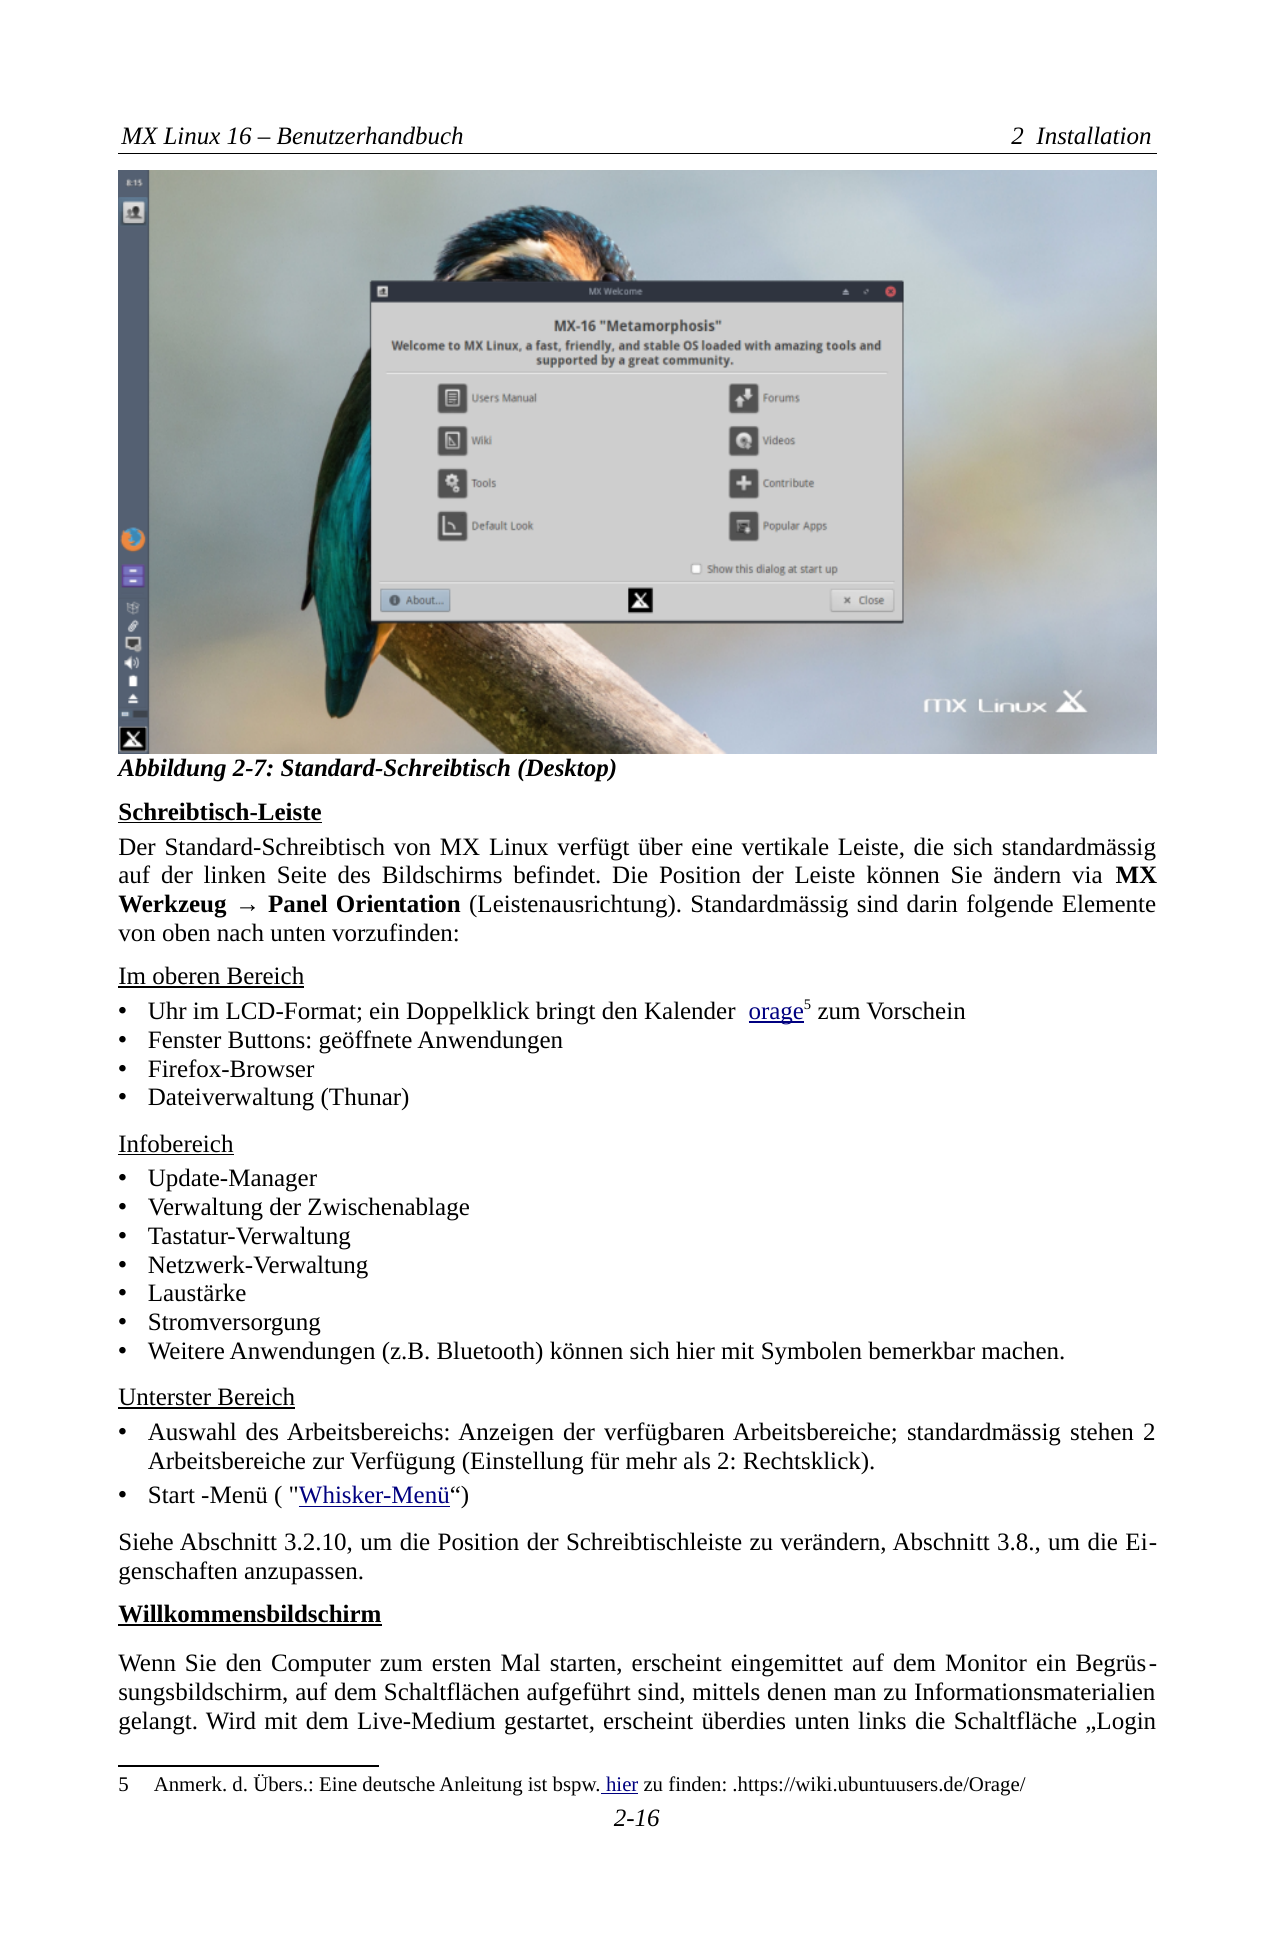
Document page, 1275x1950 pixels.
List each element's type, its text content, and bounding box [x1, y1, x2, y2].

list Update-Manager [118, 1163, 1157, 1192]
text Schreibtisch-Leiste [118, 797, 1157, 826]
picture [118, 170, 1157, 754]
list Stromversorgung [118, 1307, 1157, 1336]
list Start -Menü ( "Whisker-Menü“) [118, 1481, 1157, 1509]
text Siehe Abschnitt 3.2.10, um die Position der Schreibtischleiste zu verändern, Abschnitt 3.8., um die Ei­gen­schaften anzupassen. [118, 1527, 1157, 1584]
list Auswahl des Arbeitsbereichs: Anzeigen der verfügbaren Arbeitsbereiche; standardmässig stehen 2 Ar­beits­bereiche zur Verfügung (Einstellung für mehr als 2: Rechtsklick). [118, 1417, 1157, 1475]
text Willkommensbildschirm [118, 1599, 1157, 1628]
list Laustärke [118, 1278, 1157, 1307]
list Tastatur-Verwaltung [118, 1221, 1157, 1250]
list Fenster Buttons: geöffnete Anwendungen [118, 1025, 1157, 1054]
text Abbildung 2-7: Standard-Schreibtisch (Desktop) [118, 754, 1157, 782]
list Anmerk. d. Übers.: Eine deutsche Anleitung ist bspw. hier zu finden: .https://wiki.ubuntuusers.de/Orage/ [118, 1772, 1157, 1796]
list Dateiverwaltung (Thunar) [118, 1082, 1157, 1111]
list Uhr im LCD-Format; ein Doppelklick bringt den Kalender orage zum Vorschein [118, 996, 1157, 1025]
text Im oberen Bereich [118, 961, 1157, 990]
text Unterster Bereich [118, 1382, 1157, 1411]
list Netzwerk-Verwaltung [118, 1250, 1157, 1278]
text Der Standard-Schreibtisch von MX Linux verfügt über eine vertikale Leiste, die sich standardmässig auf der linken Seite des Bildschirms befindet. Die Position der Leiste können Sie ändern via MX Werk­zeug → Panel Orientation (Leistenausrichtung). Standardmässig sind darin folgende Elemente von oben nach unten vorzufinden: [118, 832, 1157, 947]
list Weitere Anwendungen (z.B. Bluetooth) können sich hier mit Symbolen bemerkbar machen. [118, 1336, 1157, 1365]
list Firefox-Browser [118, 1054, 1157, 1082]
text Wenn Sie den Computer zum ersten Mal starten, erscheint eingemittet auf dem Monitor ein Begrüs­sungs­bildschirm, auf dem Schaltflächen aufgeführt sind, mittels denen man zu Informationsmaterialien gelangt. Wird mit dem Live-Medium gestartet, erscheint überdies unten links die Schaltfläche „Login [118, 1648, 1157, 1735]
text Infobereich [118, 1129, 1157, 1158]
list Verwaltung der Zwischenablage [118, 1192, 1157, 1221]
